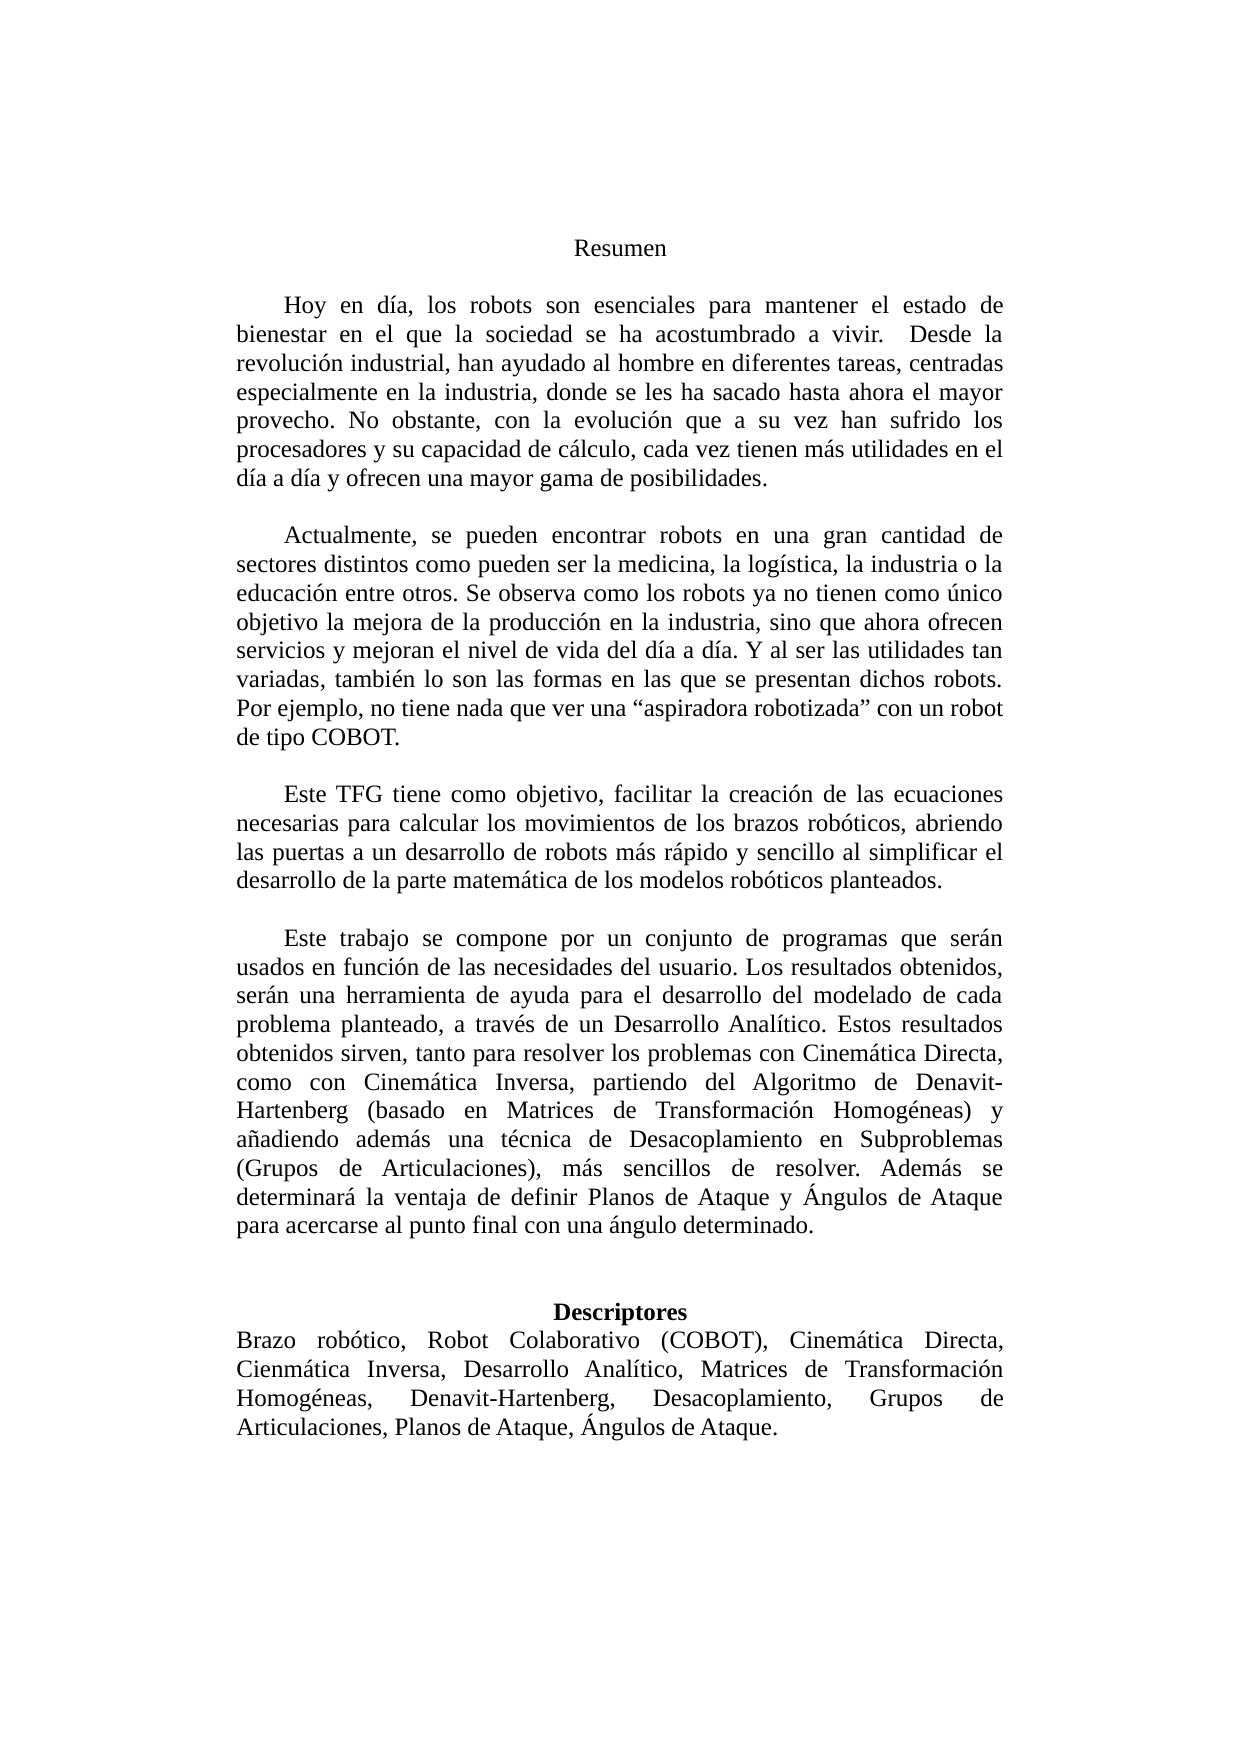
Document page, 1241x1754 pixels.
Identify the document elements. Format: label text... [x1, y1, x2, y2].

text Este TFG tiene como objetivo, facilitar la creación de las ecuaciones necesarias para calcular los movimientos de los brazos robóticos, abriendo las puertas a un desarrollo de robots más rápido y sencillo al simplificar el desarrollo de la parte matemática de los modelos robóticos planteados. [236, 779, 1004, 894]
text Descriptores [236, 1297, 1004, 1326]
text Brazo robótico, Robot Colaborativo (COBOT), Cinemática Directa, Cienmática Inversa, Desarrollo Analítico, Matrices de Transformación Homogéneas, Denavit-Hartenberg, Desacoplamiento, Grupos de Articulaciones, Planos de Ataque, Ángulos de Ataque. [236, 1326, 1004, 1441]
text Hoy en día, los robots son esenciales para mantener el estado de bienestar en el que la sociedad se ha acostumbrado a vivir. Desde la revolución industrial, han ayudado al hombre en diferentes tareas, centradas especialmente en la industria, donde se les ha sacado hasta ahora el mayor provecho. No obstante, con la evolución que a su vez han sufrido los procesadores y su capacidad de cálculo, cada vez tienen más utilidades en el día a día y ofrecen una mayor gama de posibilidades. [236, 291, 1004, 492]
text Actualmente, se pueden encontrar robots en una gran cantidad de sectores distintos como pueden ser la medicina, la logística, la industria o la educación entre otros. Se observa como los robots ya no tienen como único objetivo la mejora de la producción en la industria, sino que ahora ofrecen servicios y mejoran el nivel de vida del día a día. Y al ser las utilidades tan variadas, también lo son las formas en las que se presentan dichos robots. Por ejemplo, no tiene nada que ver una “aspiradora robotizada” con un robot de tipo COBOT. [236, 521, 1004, 751]
text Este trabajo se compone por un conjunto de programas que serán usados en función de las necesidades del usuario. Los resultados obtenidos, serán una herramienta de ayuda para el desarrollo del modelado de cada problema planteado, a través de un Desarrollo Analítico. Estos resultados obtenidos sirven, tanto para resolver los problemas con Cinemática Directa, como con Cinemática Inversa, partiendo del Algoritmo de Denavit-Hartenberg (basado en Matrices de Transformación Homogéneas) y añadiendo además una técnica de Desacoplamiento en Subproblemas (Grupos de Articulaciones), más sencillos de resolver. Además se determinará la ventaja de definir Planos de Ataque y Ángulos de Ataque para acercarse al punto final con una ángulo determinado. [236, 923, 1004, 1239]
text Resumen [236, 233, 1004, 262]
